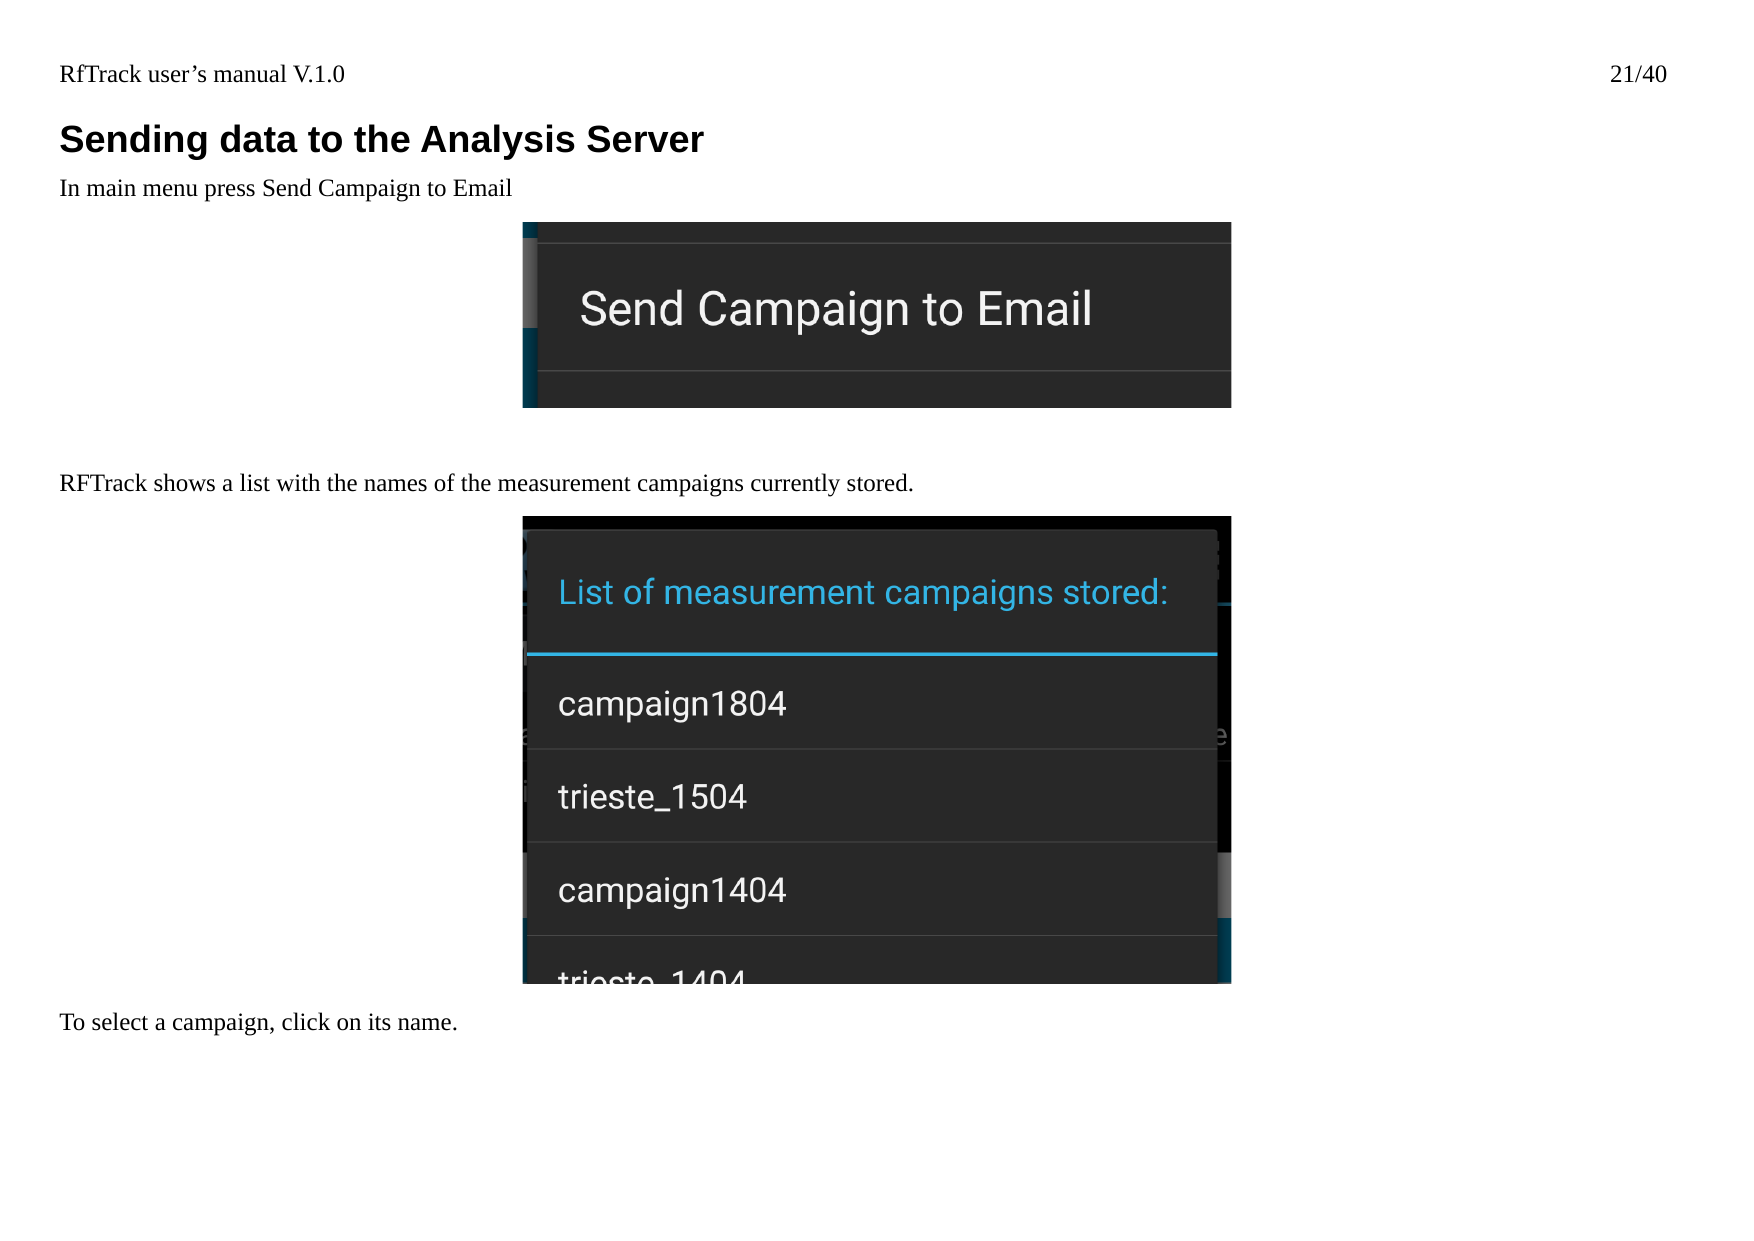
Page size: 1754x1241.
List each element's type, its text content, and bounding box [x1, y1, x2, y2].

picture [522, 222, 1232, 408]
text In main menu press Send Campaign to Email [59, 173, 1695, 202]
text To select a campaign, click on its name. [59, 1007, 1695, 1036]
picture [522, 516, 1232, 984]
subtitle Sending data to the Analysis Server [59, 117, 1695, 161]
text RFTrack shows a list with the names of the measurement campaigns currently stored. [59, 468, 1695, 497]
